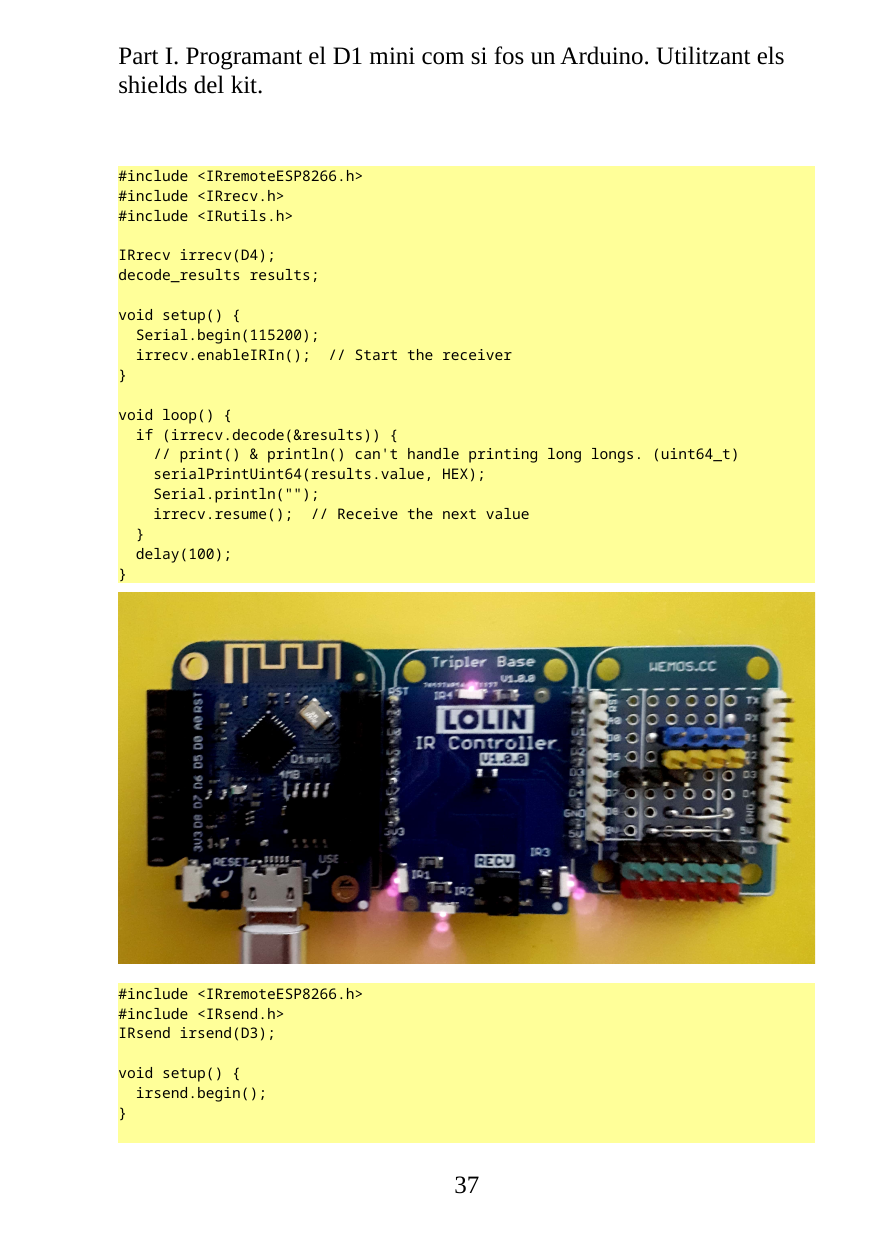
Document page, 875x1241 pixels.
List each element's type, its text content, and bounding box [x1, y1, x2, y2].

text delay(100); [118, 544, 815, 563]
text irrecv.enableIRIn(); // Start the receiver [118, 345, 815, 364]
text #include <IRremoteESP8266.h> [118, 166, 815, 186]
picture [118, 592, 815, 964]
text irsend.begin(); [118, 1083, 815, 1103]
text IRsend irsend(D3); [118, 1023, 815, 1043]
text Serial.begin(115200); [118, 325, 815, 345]
text #include <IRremoteESP8266.h> [118, 983, 815, 1003]
text void setup() { [118, 1063, 815, 1083]
text #include <IRrecv.h> [118, 186, 815, 205]
text if (irrecv.decode(&results)) { [118, 424, 815, 444]
text void loop() { [118, 404, 815, 424]
text #include <IRsend.h> [118, 1003, 815, 1023]
text IRrecv irrecv(D4); [118, 245, 815, 265]
text decode_results results; [118, 265, 815, 285]
text } [118, 364, 815, 384]
text } [118, 1103, 815, 1123]
text } [118, 524, 815, 544]
text // print() & println() can't handle printing long longs. (uint64_t) [118, 444, 815, 464]
text #include <IRutils.h> [118, 205, 815, 225]
text serialPrintUint64(results.value, HEX); [118, 464, 815, 484]
text } [118, 563, 815, 583]
text void setup() { [118, 305, 815, 325]
text irrecv.resume(); // Receive the next value [118, 504, 815, 524]
text Serial.println(""); [118, 484, 815, 504]
